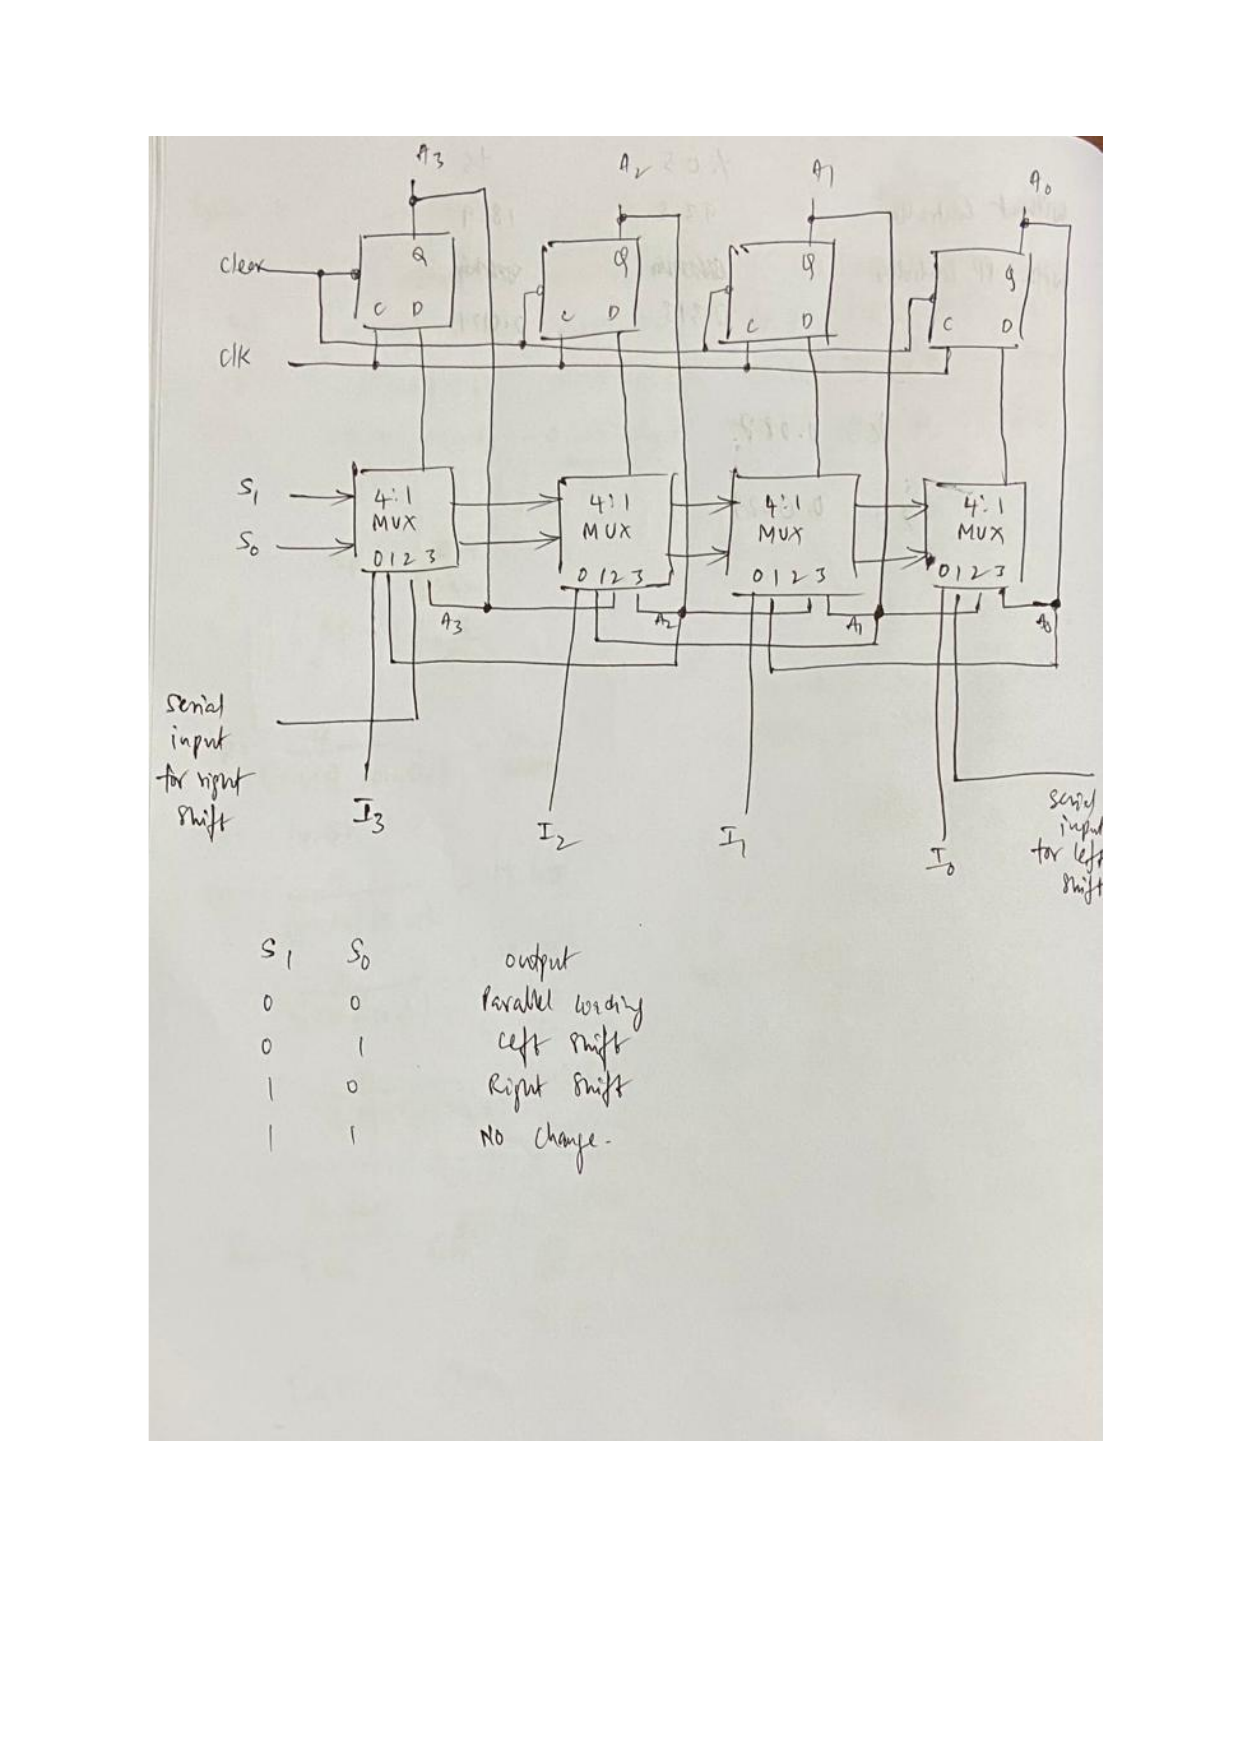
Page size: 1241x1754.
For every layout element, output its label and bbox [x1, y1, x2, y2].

picture [148, 136, 1103, 1441]
